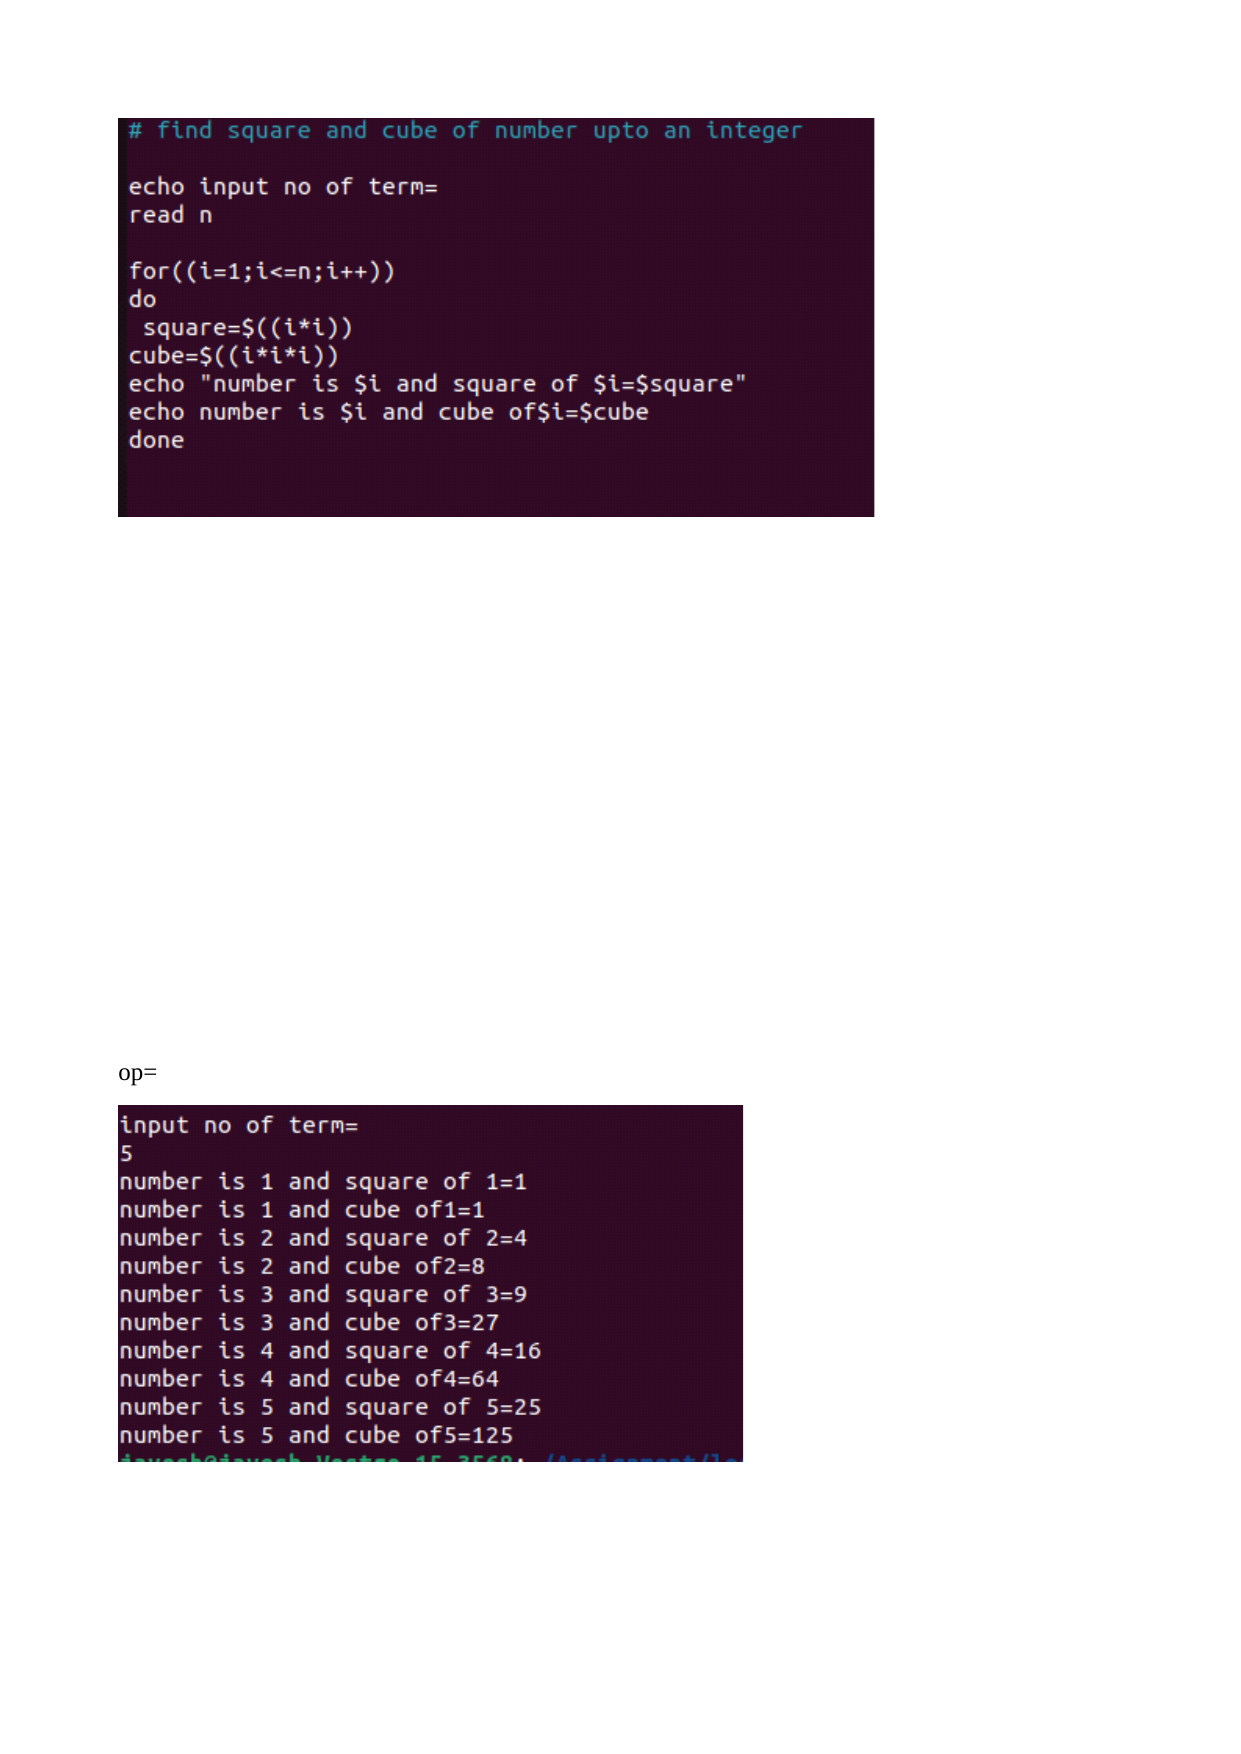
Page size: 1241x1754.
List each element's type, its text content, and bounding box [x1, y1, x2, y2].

text op= [118, 1057, 1122, 1086]
